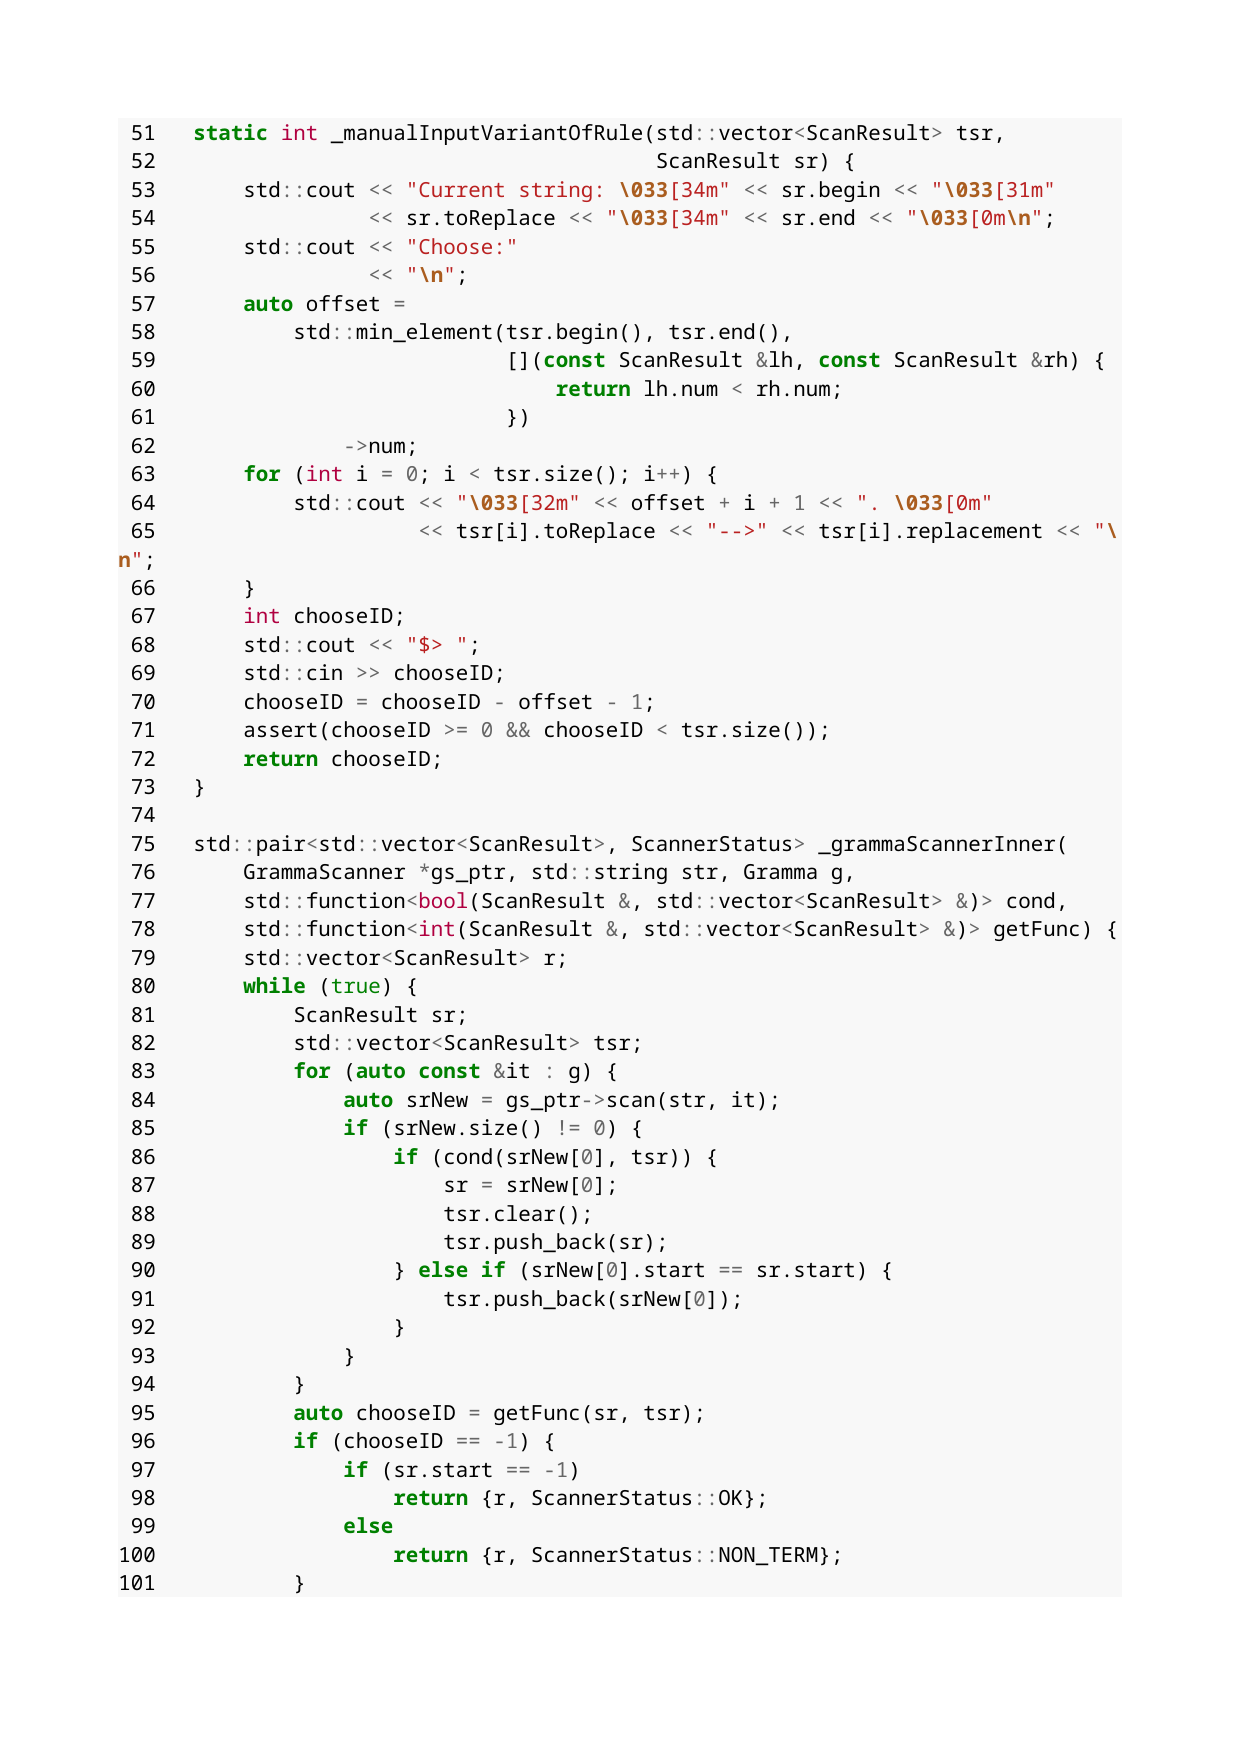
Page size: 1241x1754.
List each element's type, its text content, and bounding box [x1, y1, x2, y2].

text 73 } [118, 772, 1122, 801]
text 79 std::vector<ScanResult> r; [118, 943, 1122, 971]
text 86 if (cond(srNew[0], tsr)) { [118, 1142, 1122, 1170]
text 80 while (true) { [118, 971, 1122, 1000]
text 61 }) [118, 402, 1122, 431]
text 71 assert(chooseID >= 0 && chooseID < tsr.size()); [118, 715, 1122, 744]
text 77 std::function<bool(ScanResult &, std::vector<ScanResult> &)> cond, [118, 886, 1122, 914]
text 53 std::cout << "Current string: \033[34m" << sr.begin << "\033[31m" [118, 175, 1122, 203]
text 64 std::cout << "\033[32m" << offset + i + 1 << ". \033[0m" [118, 488, 1122, 516]
text 65 << tsr[i].toReplace << "-->" << tsr[i].replacement << "\n"; [118, 516, 1122, 573]
text 51 static int _manualInputVariantOfRule(std::vector<ScanResult> tsr, [118, 118, 1122, 147]
text 84 auto srNew = gs_ptr->scan(str, it); [118, 1085, 1122, 1113]
text 87 sr = srNew[0]; [118, 1170, 1122, 1199]
text 62 ->num; [118, 431, 1122, 459]
text 88 tsr.clear(); [118, 1199, 1122, 1227]
text 89 tsr.push_back(sr); [118, 1227, 1122, 1256]
text 66 } [118, 573, 1122, 602]
text 99 else [118, 1512, 1122, 1540]
text 67 int chooseID; [118, 602, 1122, 630]
text 68 std::cout << "$> "; [118, 630, 1122, 658]
text 69 std::cin >> chooseID; [118, 658, 1122, 687]
text 83 for (auto const &it : g) { [118, 1057, 1122, 1085]
text 82 std::vector<ScanResult> tsr; [118, 1028, 1122, 1057]
text 59 [](const ScanResult &lh, const ScanResult &rh) { [118, 346, 1122, 374]
text 70 chooseID = chooseID - offset - 1; [118, 687, 1122, 715]
text 56 << "\n"; [118, 260, 1122, 289]
text 100 return {r, ScannerStatus::NON_TERM}; [118, 1540, 1122, 1568]
text 76 GrammaScanner *gs_ptr, std::string str, Gramma g, [118, 857, 1122, 886]
text 57 auto offset = [118, 289, 1122, 317]
text 78 std::function<int(ScanResult &, std::vector<ScanResult> &)> getFunc) { [118, 914, 1122, 943]
text 92 } [118, 1312, 1122, 1341]
text 94 } [118, 1369, 1122, 1398]
text 90 } else if (srNew[0].start == sr.start) { [118, 1256, 1122, 1284]
text 96 if (chooseID == -1) { [118, 1426, 1122, 1455]
text 72 return chooseID; [118, 744, 1122, 772]
text 63 for (int i = 0; i < tsr.size(); i++) { [118, 459, 1122, 488]
text 58 std::min_element(tsr.begin(), tsr.end(), [118, 317, 1122, 346]
text 52 ScanResult sr) { [118, 147, 1122, 175]
text 97 if (sr.start == -1) [118, 1455, 1122, 1483]
text 101 } [118, 1568, 1122, 1597]
text 81 ScanResult sr; [118, 1000, 1122, 1028]
text 74 [118, 801, 1122, 829]
text 98 return {r, ScannerStatus::OK}; [118, 1483, 1122, 1512]
text 95 auto chooseID = getFunc(sr, tsr); [118, 1398, 1122, 1426]
text 60 return lh.num < rh.num; [118, 374, 1122, 402]
text 85 if (srNew.size() != 0) { [118, 1113, 1122, 1142]
text 91 tsr.push_back(srNew[0]); [118, 1284, 1122, 1312]
text 54 << sr.toReplace << "\033[34m" << sr.end << "\033[0m\n"; [118, 203, 1122, 232]
text 93 } [118, 1341, 1122, 1369]
text 55 std::cout << "Choose:" [118, 232, 1122, 260]
text 75 std::pair<std::vector<ScanResult>, ScannerStatus> _grammaScannerInner( [118, 829, 1122, 857]
